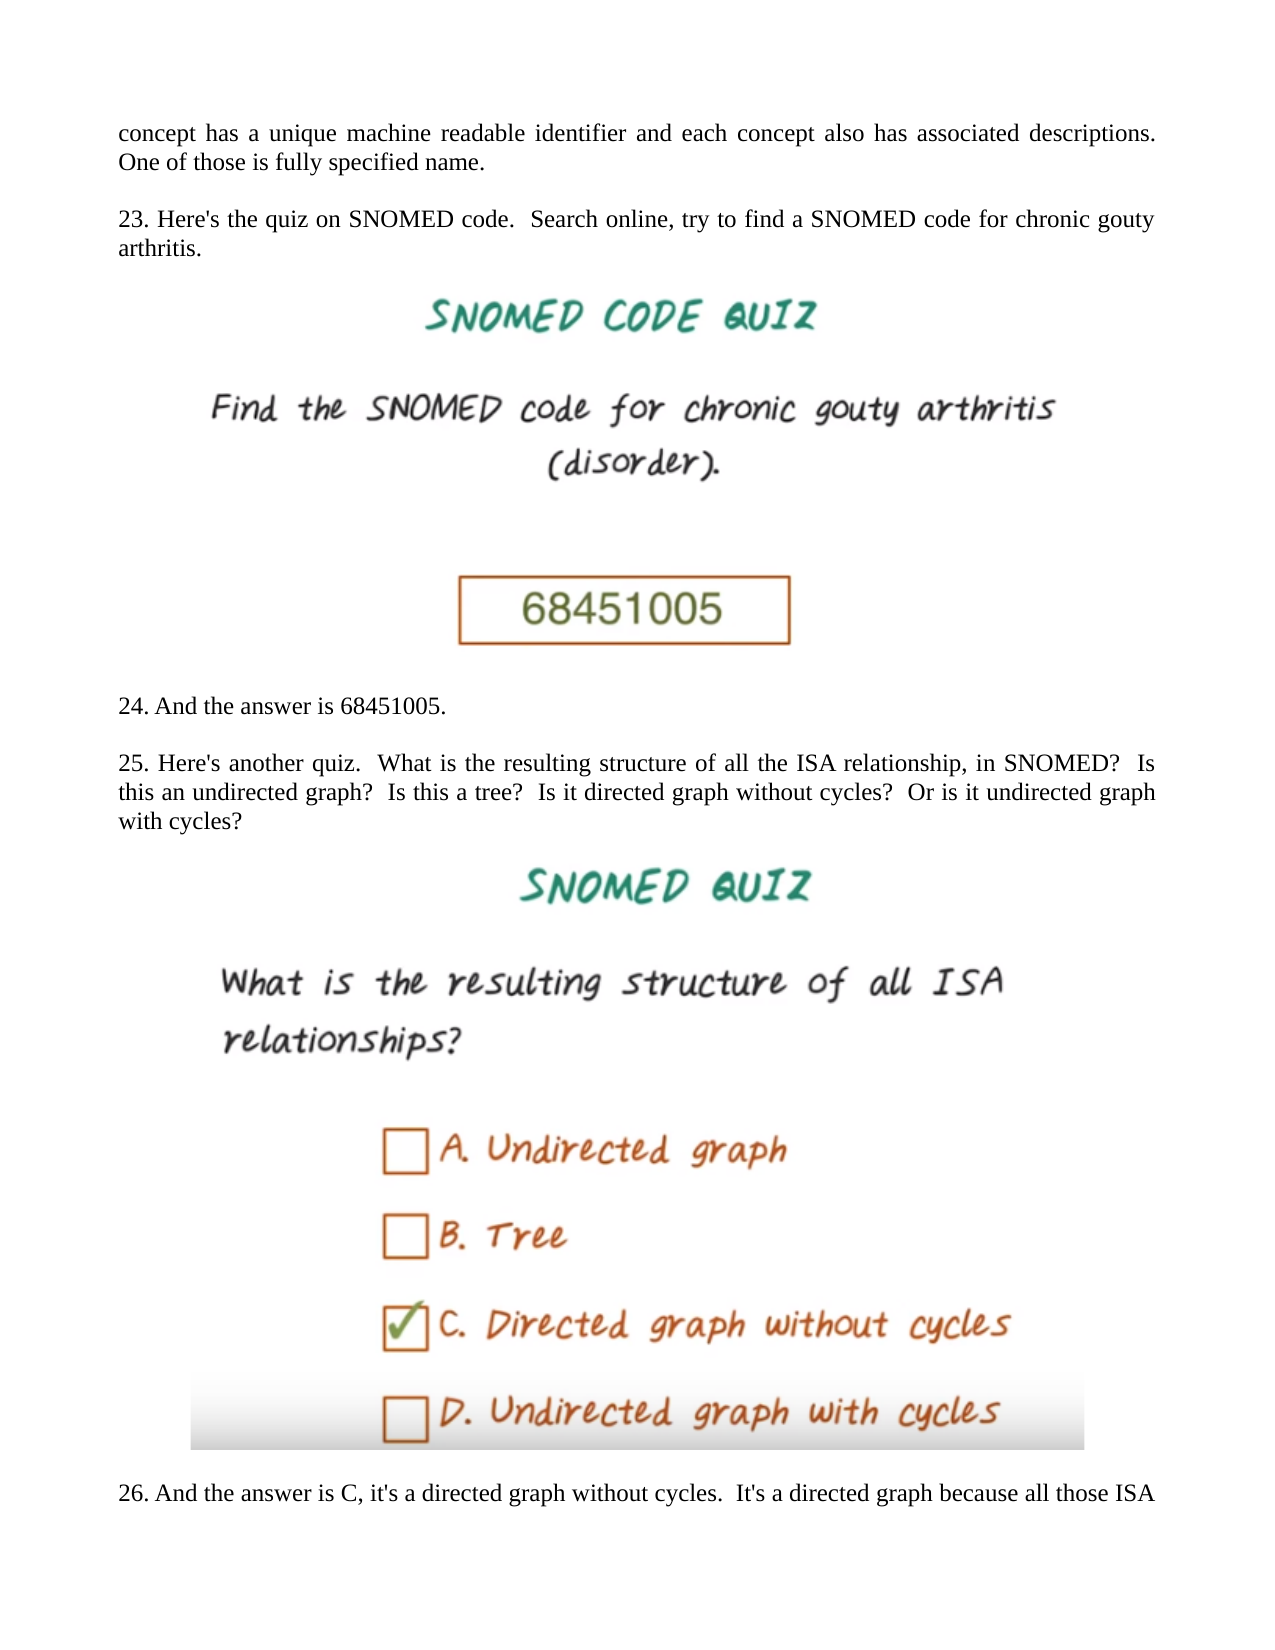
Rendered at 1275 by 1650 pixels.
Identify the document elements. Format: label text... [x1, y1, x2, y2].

picture [118, 290, 1157, 662]
text 23. Here's the quiz on SNOMED code. Search online, try to find a SNOMED code for chronic gouty arthritis. [118, 204, 1157, 262]
text 25. Here's another quiz. What is the resulting structure of all the ISA relationship, in SNOMED? Is this an undirected graph? Is this a tree? Is it directed graph without cycles? Or is it undirected graph with cycles? [118, 748, 1157, 834]
picture [190, 863, 1085, 1450]
text 24. And the answer is 68451005. [118, 691, 1157, 719]
text concept has a unique machine readable identifier and each concept also has associated descriptions. One of those is fully specified name. [118, 118, 1157, 176]
text 26. And the answer is C, it's a directed graph without cycles. It's a directed graph because all those ISA [118, 1478, 1157, 1507]
